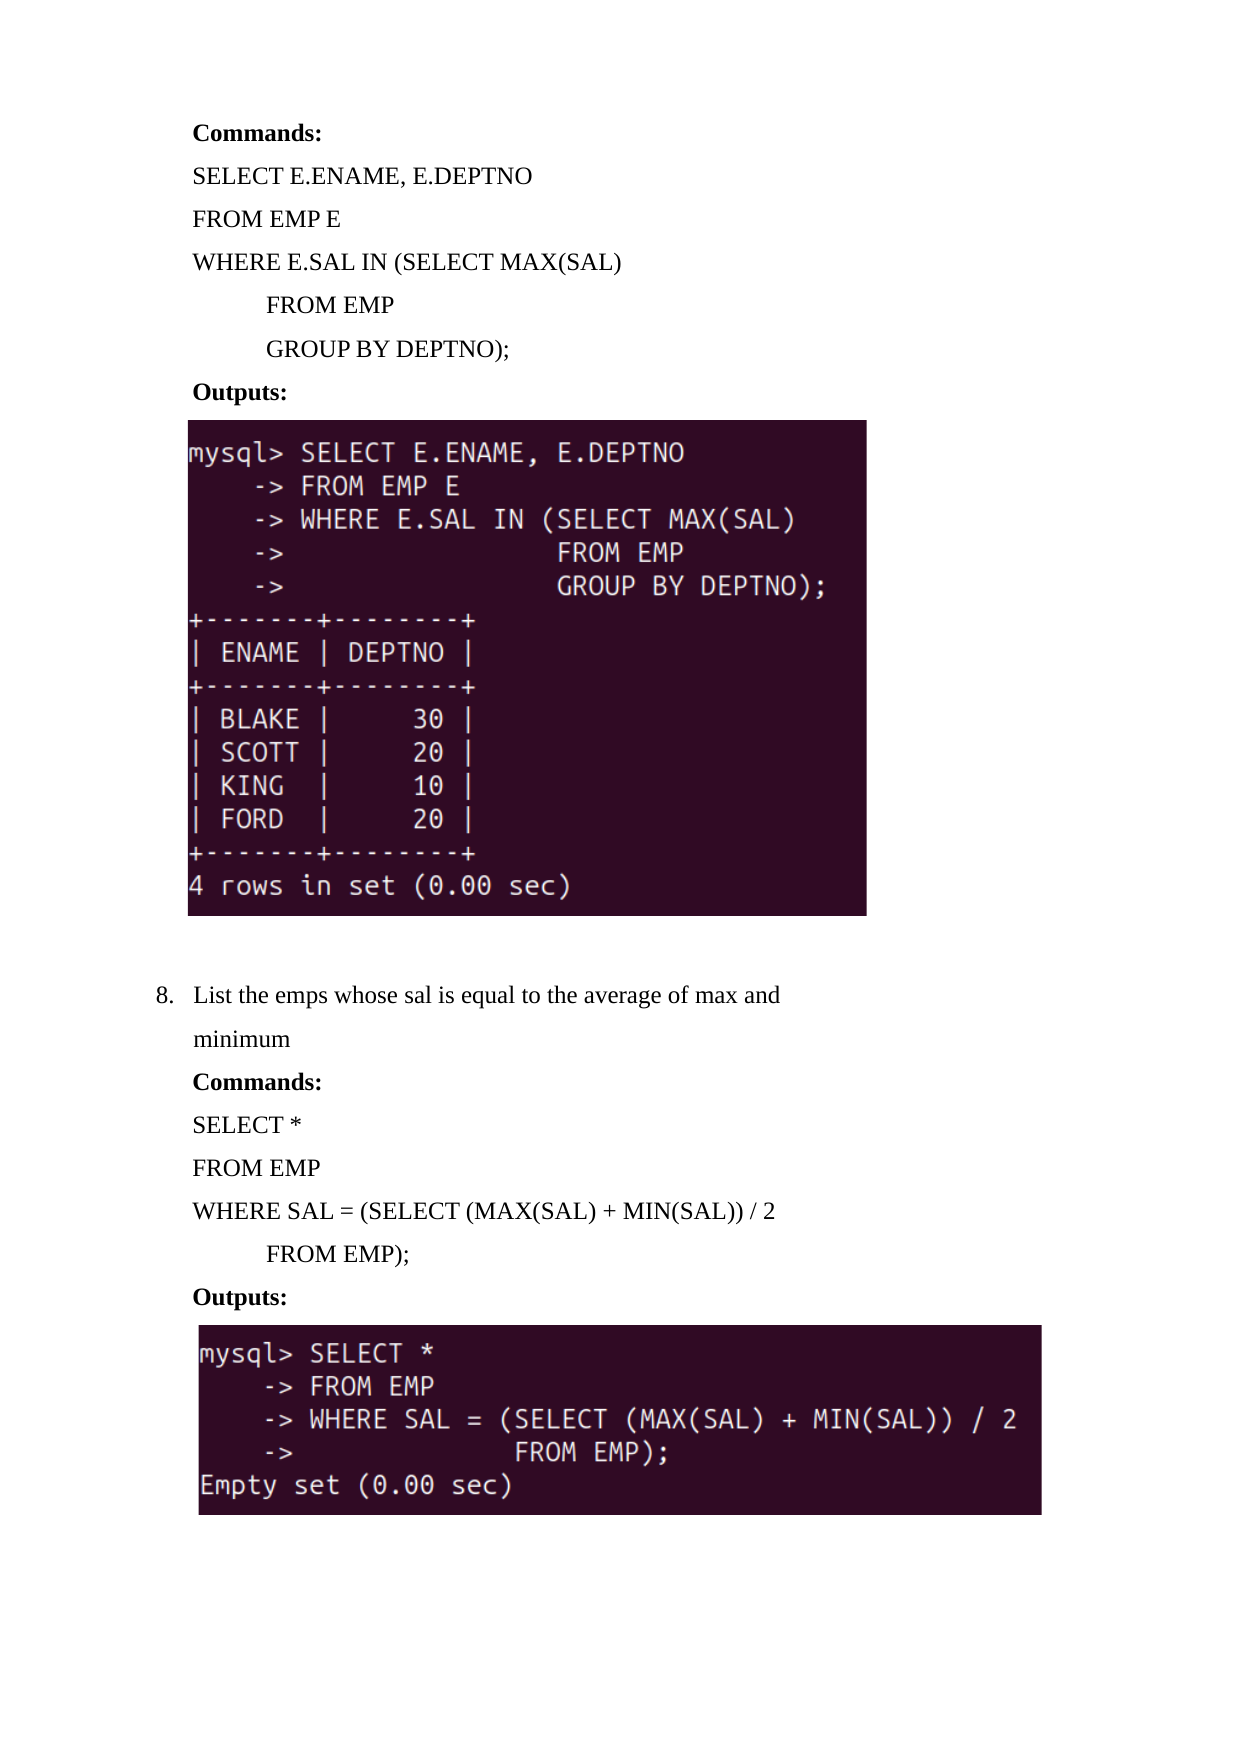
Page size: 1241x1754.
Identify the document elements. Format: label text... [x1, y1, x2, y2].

text FROM EMP); [118, 1239, 1122, 1268]
text FROM EMP [118, 291, 1122, 319]
text WHERE SAL = (SELECT (MAX(SAL) + MIN(SAL)) / 2 [118, 1196, 1122, 1225]
text Commands: [118, 1067, 1122, 1096]
list List the emps whose sal is equal to the average of max and [156, 981, 1122, 1009]
text FROM EMP E [118, 204, 1122, 233]
text Commands: [118, 118, 1122, 147]
text Outputs: [118, 1282, 1122, 1311]
text FROM EMP [118, 1153, 1122, 1182]
picture [198, 1325, 1042, 1515]
text WHERE E.SAL IN (SELECT MAX(SAL) [118, 247, 1122, 276]
text GROUP BY DEPTNO); [118, 334, 1122, 362]
picture [187, 420, 867, 916]
text SELECT E.ENAME, E.DEPTNO [118, 161, 1122, 190]
text Outputs: [118, 377, 1122, 406]
text SELECT * [118, 1110, 1122, 1139]
list minimum [156, 1024, 1122, 1052]
